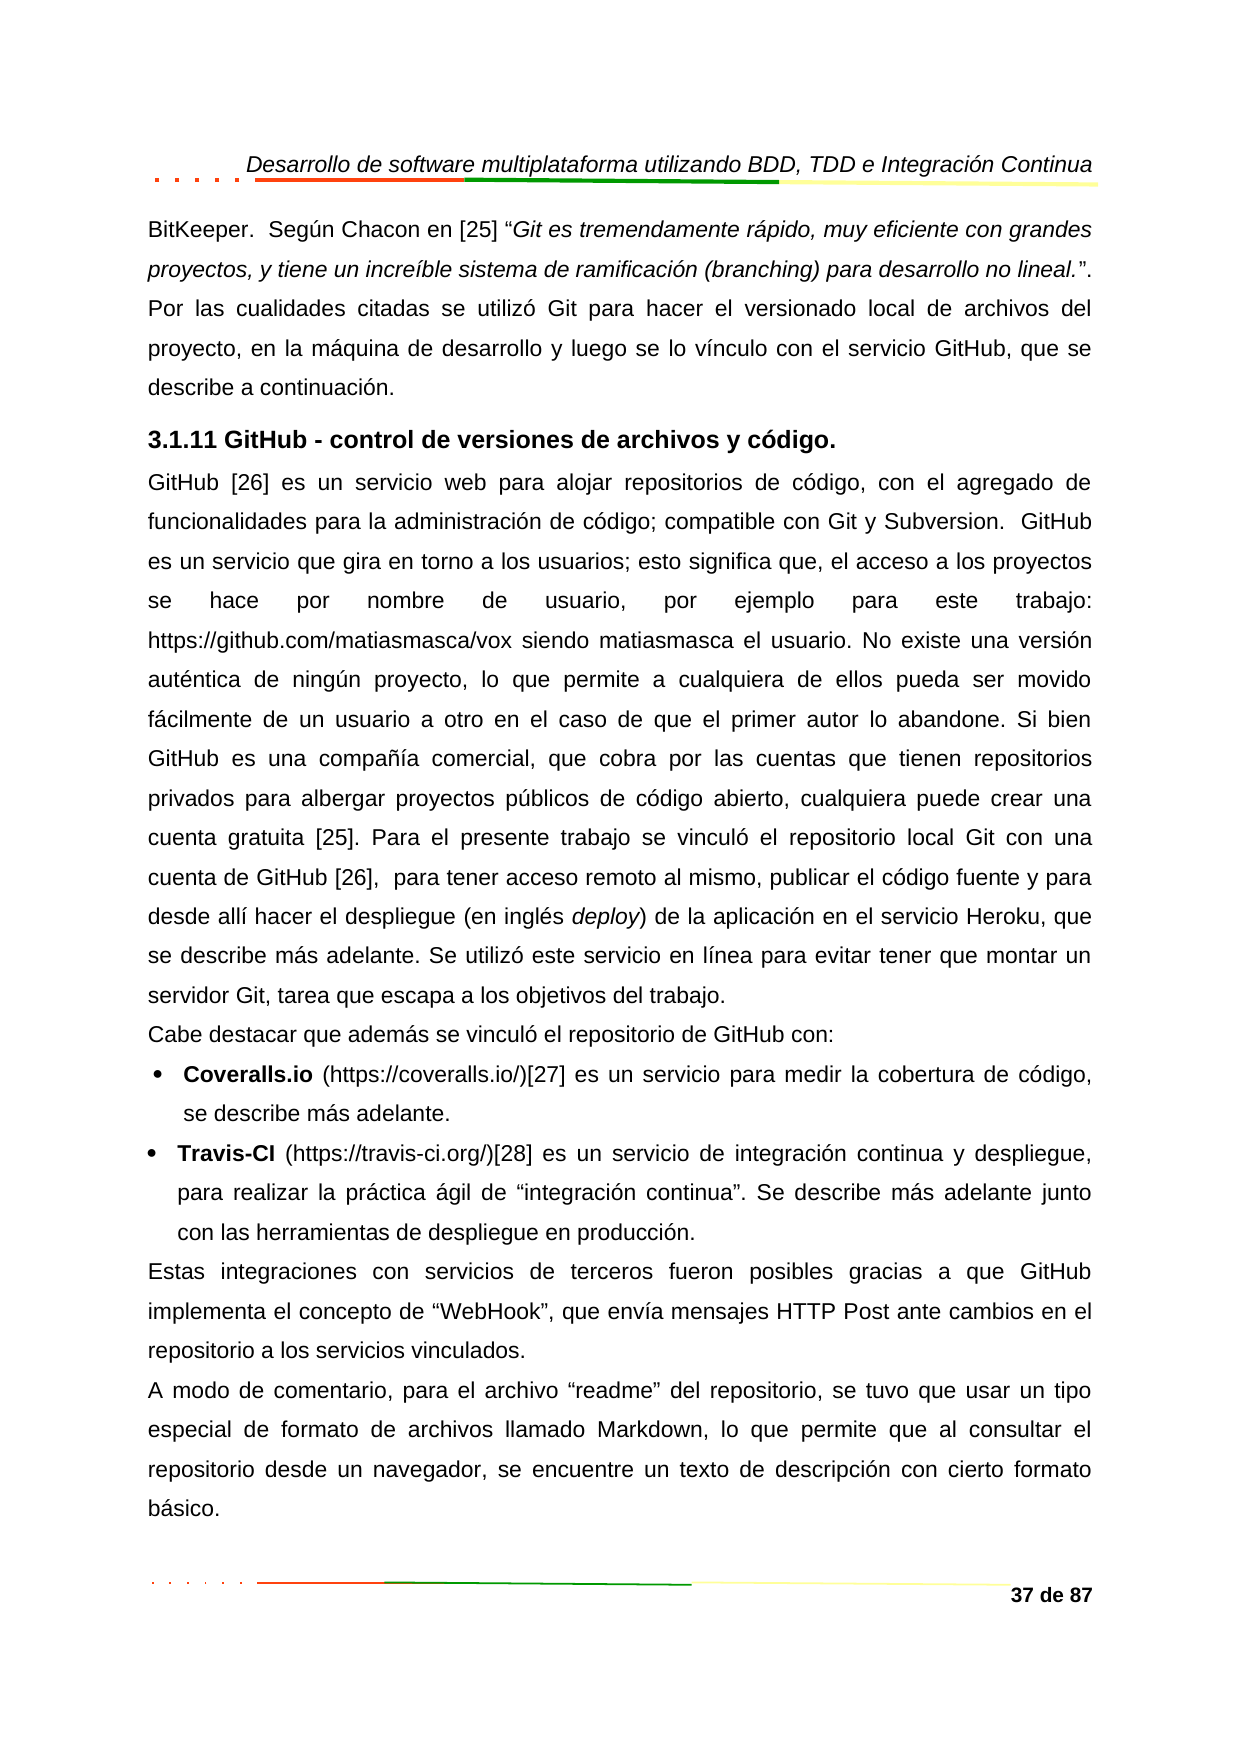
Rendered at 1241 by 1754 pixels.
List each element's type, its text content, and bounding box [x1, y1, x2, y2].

list Travis-CI (https://travis-ci.org/)[28] es un servicio de integración continua y despliegue, para realizar la práctica ágil de “integración continua”. Se describe más adelante junto con las herramientas de despliegue en producción. [148, 1140, 1093, 1245]
text Estas integraciones con servicios de terceros fueron posibles gracias a que GitHub implementa el concepto de “WebHook”, que envía mensajes HTTP Post ante cambios en el repositorio a los servicios vinculados. [148, 1258, 1093, 1363]
text Cabe destacar que además se vinculó el repositorio de GitHub con: [148, 1021, 1093, 1048]
list Coveralls.io (https://coveralls.io/)[27] es un servicio para medir la cobertura de código, se describe más adelante. [153, 1061, 1093, 1127]
text A modo de comentario, para el archivo “readme” del repositorio, se tuvo que usar un tipo especial de formato de archivos llamado Markdown, lo que permite que al consultar el repositorio desde un navegador, se encuentre un texto de descripción con cierto formato básico. [148, 1377, 1093, 1521]
text BitKeeper. Según Chacon en [25] “Git es tremendamente rápido, muy eficiente con grandes proyectos, y tiene un increíble sistema de ramificación (branching) para desarrollo no lineal.”. Por las cualidades citadas se utilizó Git para hacer el versionado local de archivos del proyecto, en la máquina de desarrollo y luego se lo vínculo con el servicio GitHub, que se describe a continuación. [148, 216, 1093, 401]
text GitHub [26] es un servicio web para alojar repositorios de código, con el agregado de funcionalidades para la administración de código; compatible con Git y Subversion. GitHub es un servicio que gira en torno a los usuarios; esto significa que, el acceso a los proyectos se hace por nombre de usuario, por ejemplo para este trabajo: https://github.com/matiasmasca/vox siendo matiasmasca el usuario. No existe una versión auténtica de ningún proyecto, lo que permite a cualquiera de ellos pueda ser movido fácilmente de un usuario a otro en el caso de que el primer autor lo abandone. Si bien GitHub es una compañía comercial, que cobra por las cuentas que tienen repositorios privados para albergar proyectos públicos de código abierto, cualquiera puede crear una cuenta gratuita [25]. Para el presente trabajo se vinculó el repositorio local Git con una cuenta de GitHub [26], para tener acceso remoto al mismo, publicar el código fuente y para desde allí hacer el despliegue (en inglés deploy) de la aplicación en el servicio Heroku, que se describe más adelante. Se utilizó este servicio en línea para evitar tener que montar un servidor Git, tarea que escapa a los objetivos del trabajo. [148, 469, 1093, 1008]
list 3.1.11 GitHub - control de versiones de archivos y código. [148, 426, 1093, 454]
